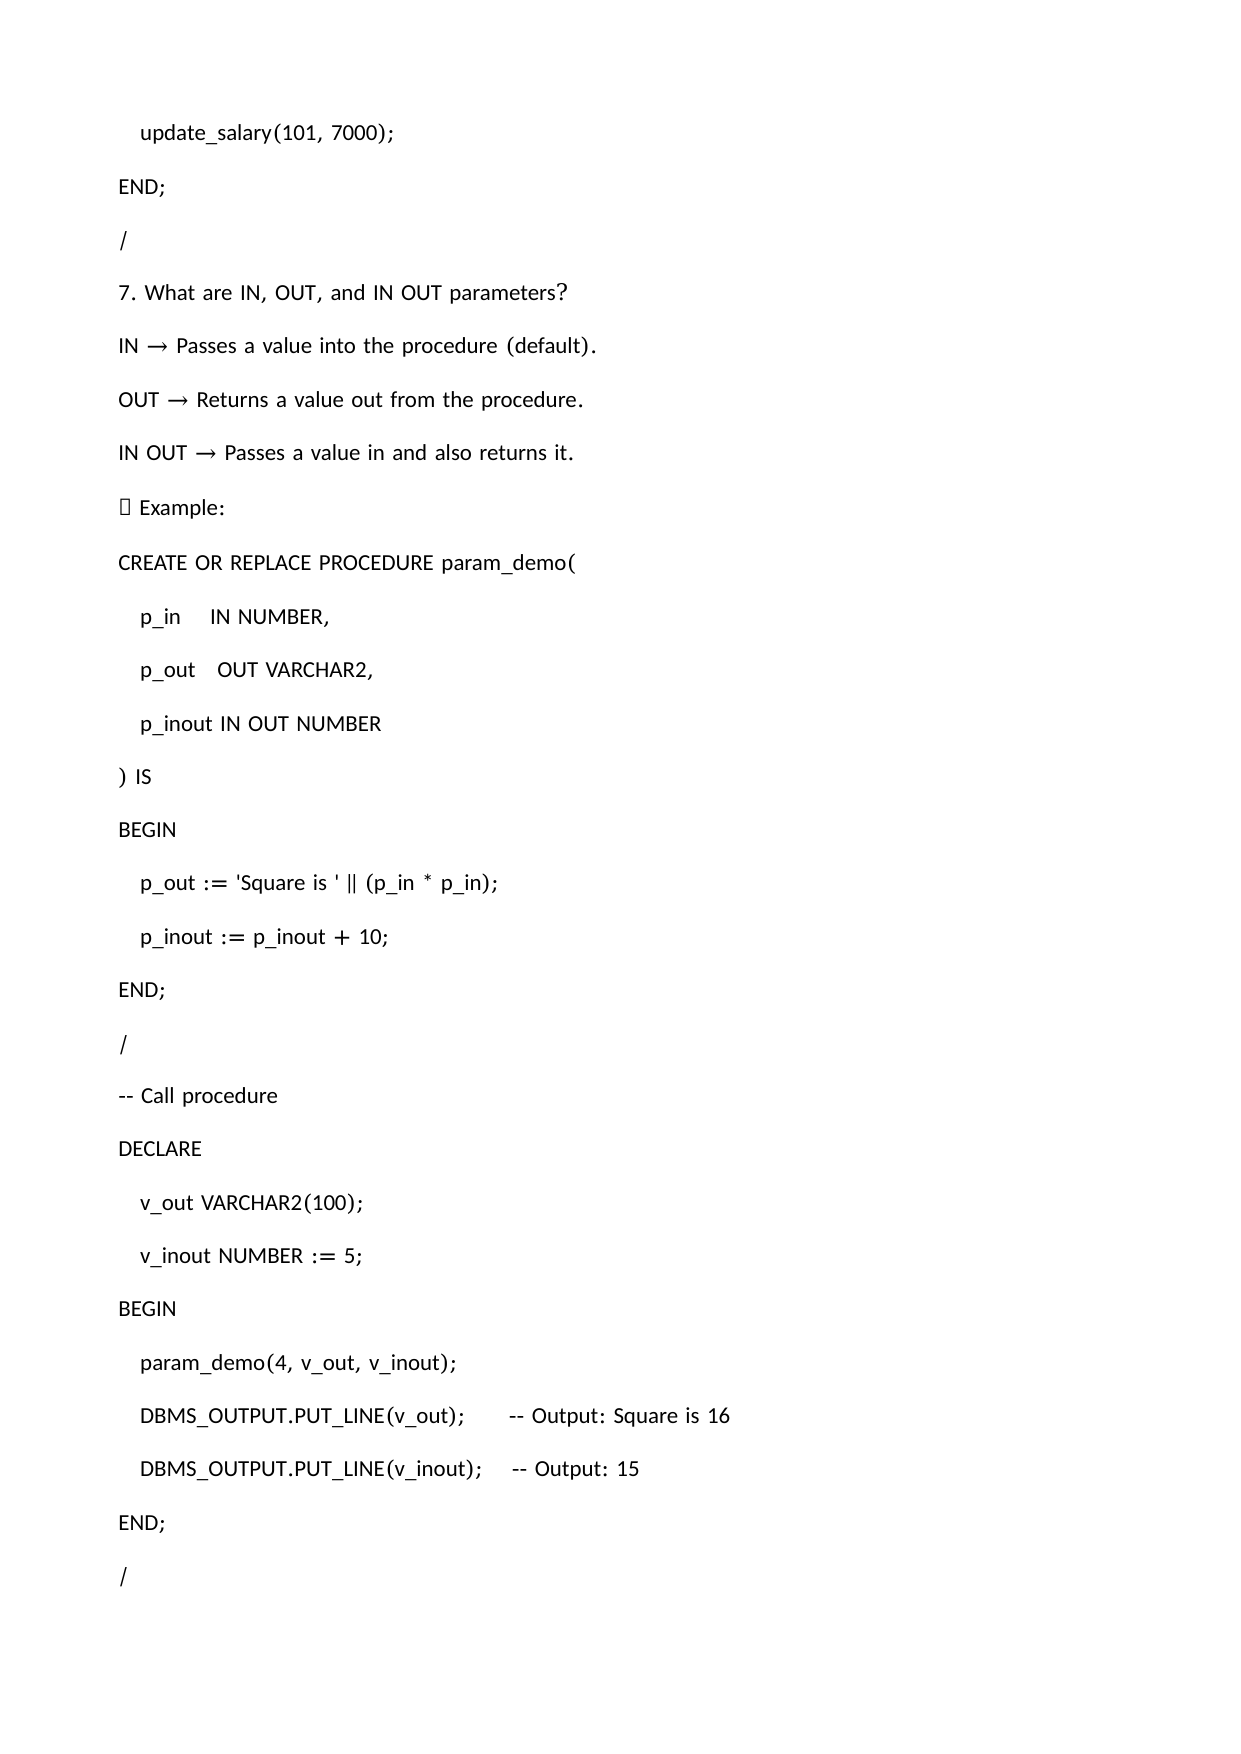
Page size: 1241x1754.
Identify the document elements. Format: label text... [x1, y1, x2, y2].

text BEGIN [118, 815, 1122, 843]
text CREATE OR REPLACE PROCEDURE param_demo( [118, 548, 1122, 576]
text / [118, 1561, 1122, 1588]
text update_salary(101, 7000); [118, 118, 1122, 147]
text -- Call procedure [118, 1081, 1122, 1109]
text ✅ Example: [118, 491, 1122, 522]
text param_demo(4, v_out, v_inout); [118, 1347, 1122, 1376]
text END; [118, 172, 1122, 200]
text p_out OUT VARCHAR2, [118, 655, 1122, 683]
text / [118, 1028, 1122, 1056]
text p_in IN NUMBER, [118, 601, 1122, 630]
text v_inout NUMBER := 5; [118, 1241, 1122, 1269]
text END; [118, 1507, 1122, 1536]
text p_inout IN OUT NUMBER [118, 708, 1122, 737]
text OUT → Returns a value out from the procedure. [118, 384, 1122, 413]
text BEGIN [118, 1294, 1122, 1322]
text IN OUT → Passes a value in and also returns it. [118, 438, 1122, 466]
text v_out VARCHAR2(100); [118, 1187, 1122, 1216]
text DBMS_OUTPUT.PUT_LINE(v_out); -- Output: Square is 16 [118, 1401, 1122, 1429]
text IN → Passes a value into the procedure (default). [118, 331, 1122, 359]
text 7. What are IN, OUT, and IN OUT parameters? [118, 277, 1122, 306]
text ) IS [118, 762, 1122, 790]
text DBMS_OUTPUT.PUT_LINE(v_inout); -- Output: 15 [118, 1454, 1122, 1482]
text END; [118, 975, 1122, 1003]
text DECLARE [118, 1134, 1122, 1162]
text / [118, 225, 1122, 252]
text p_out := 'Square is ' || (p_in * p_in); [118, 868, 1122, 897]
text p_inout := p_inout + 10; [118, 922, 1122, 950]
